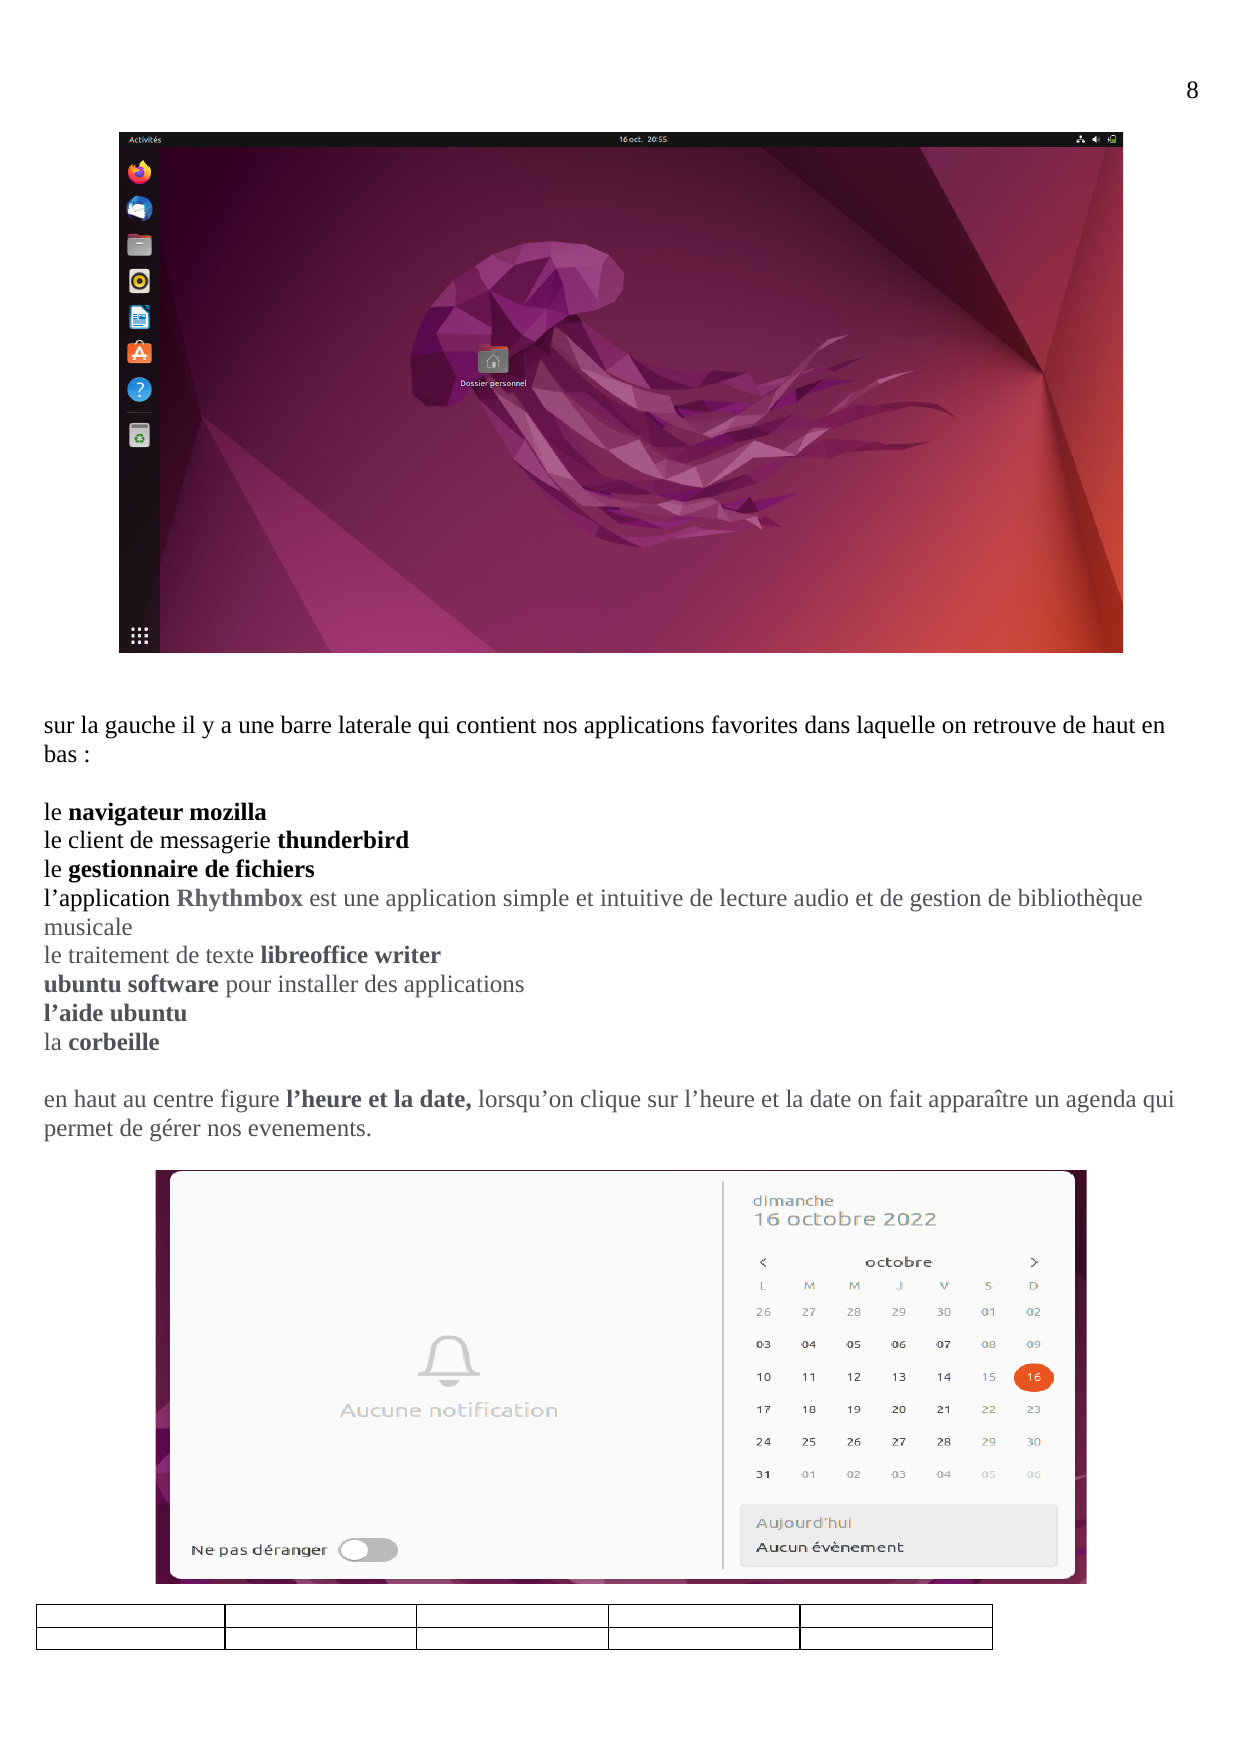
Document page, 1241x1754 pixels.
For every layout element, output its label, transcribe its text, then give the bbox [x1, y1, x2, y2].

text l’application Rhythmbox est une application simple et intuitive de lecture audio et de gestion de bibliothèque musicale [44, 883, 1198, 940]
picture [119, 132, 1124, 653]
text la corbeille [44, 1027, 1198, 1055]
text en haut au centre figure l’heure et la date, lorsqu’on clique sur l’heure et la date on fait apparaître un agenda qui permet de gérer nos evenements. [44, 1084, 1198, 1142]
text le navigateur mozilla [44, 797, 1198, 825]
picture [155, 1170, 1087, 1584]
text sur la gauche il y a une barre laterale qui contient nos applications favorites dans laquelle on retrouve de haut en bas : [44, 710, 1198, 768]
text le traitement de texte libreoffice writer [44, 940, 1198, 969]
text le gestionnaire de fichiers [44, 854, 1198, 883]
text ubuntu software pour installer des applications [44, 969, 1198, 998]
text l’aide ubuntu [44, 998, 1198, 1027]
text le client de messagerie thunderbird [44, 825, 1198, 854]
